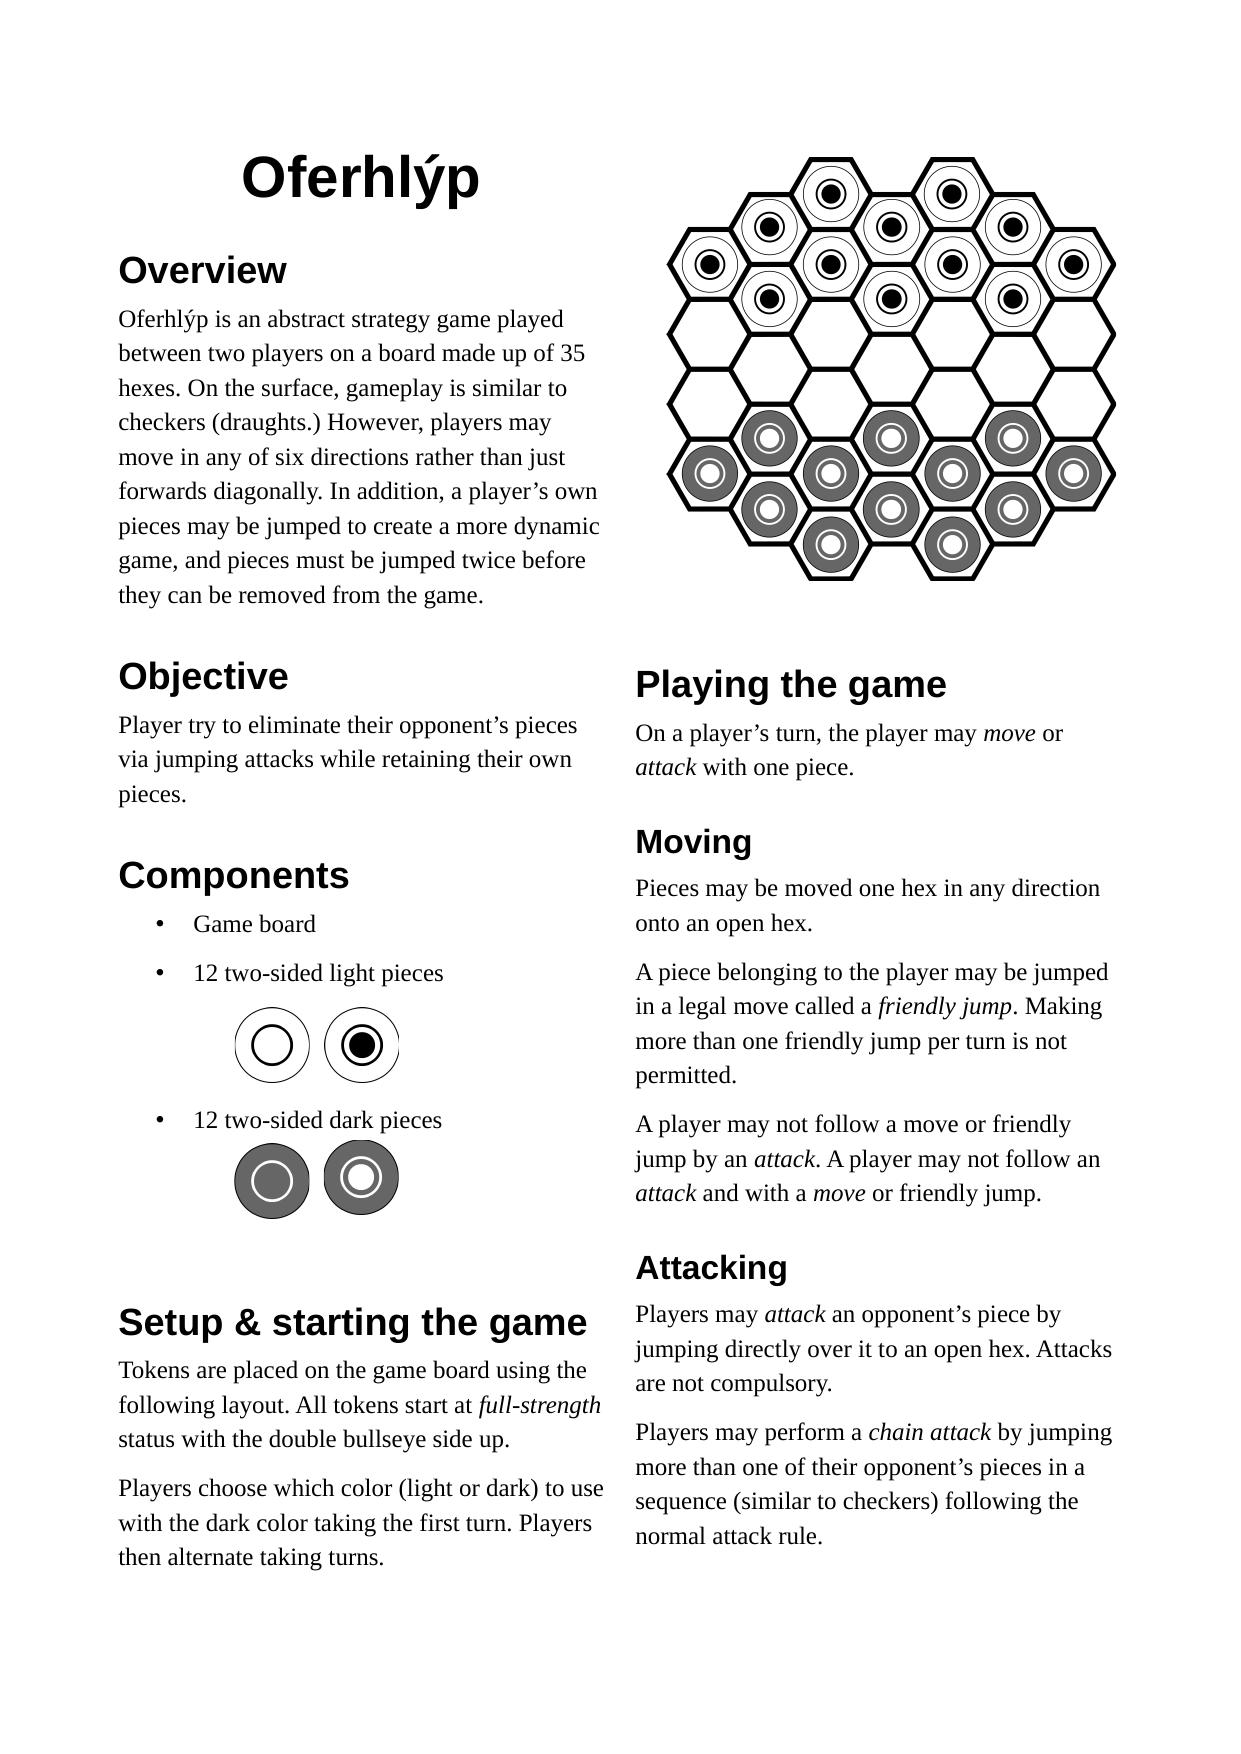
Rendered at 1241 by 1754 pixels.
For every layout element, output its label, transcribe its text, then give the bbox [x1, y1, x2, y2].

text Pieces may be moved one hex in any direction onto an open hex. [635, 873, 1122, 937]
list Game board [156, 909, 605, 938]
subtitle Moving [635, 822, 1122, 861]
subtitle Setup & starting the game [118, 1299, 605, 1343]
picture [234, 1143, 310, 1219]
text A player may not follow a move or friendly jump by an attack. A player may not follow an attack and with a move or friendly jump. [635, 1109, 1122, 1207]
text A piece belonging to the player may be jumped in a legal move called a friendly jump. Making more than one friendly jump per turn is not permitted. [635, 957, 1122, 1089]
picture [324, 1007, 399, 1083]
text Players may perform a chain attack by jumping more than one of their opponent’s pieces in a sequence (similar to checkers) following the normal attack rule. [635, 1417, 1122, 1549]
text On a player’s turn, the player may move or attack with one piece. [635, 718, 1122, 781]
subtitle Overview [118, 248, 605, 291]
text Tokens are placed on the game board using the following layout. All tokens start at full-strength status with the double bullseye side up. [118, 1355, 605, 1453]
title Oferhlýp [118, 143, 605, 210]
text Player try to eliminate their opponent’s pieces via jumping attacks while retaining their own pieces. [118, 710, 605, 808]
subtitle Playing the game [635, 662, 1122, 705]
subtitle Attacking [635, 1248, 1122, 1287]
text Players may attack an opponent’s piece by jumping directly over it to an open hex. Attacks are not compulsory. [635, 1299, 1122, 1397]
subtitle Components [118, 853, 605, 897]
list 12 two-sided light pieces [156, 958, 605, 987]
text Players choose which color (light or dark) to use with the dark color taking the first turn. Players then alternate taking turns. [118, 1473, 605, 1571]
picture [666, 157, 1117, 581]
picture [234, 1007, 310, 1083]
picture [323, 1140, 399, 1215]
list 12 two-sided dark pieces [156, 1105, 605, 1134]
text Oferhlýp is an abstract strategy game played between two players on a board made up of 35 hexes. On the surface, gameplay is similar to checkers (draughts.) However, players may move in any of six directions rather than just forwards diagonally. In addition, a player’s own pieces may be jumped to create a more dynamic game, and pieces must be jumped twice before they can be removed from the game. [118, 304, 605, 608]
subtitle Objective [118, 654, 605, 697]
